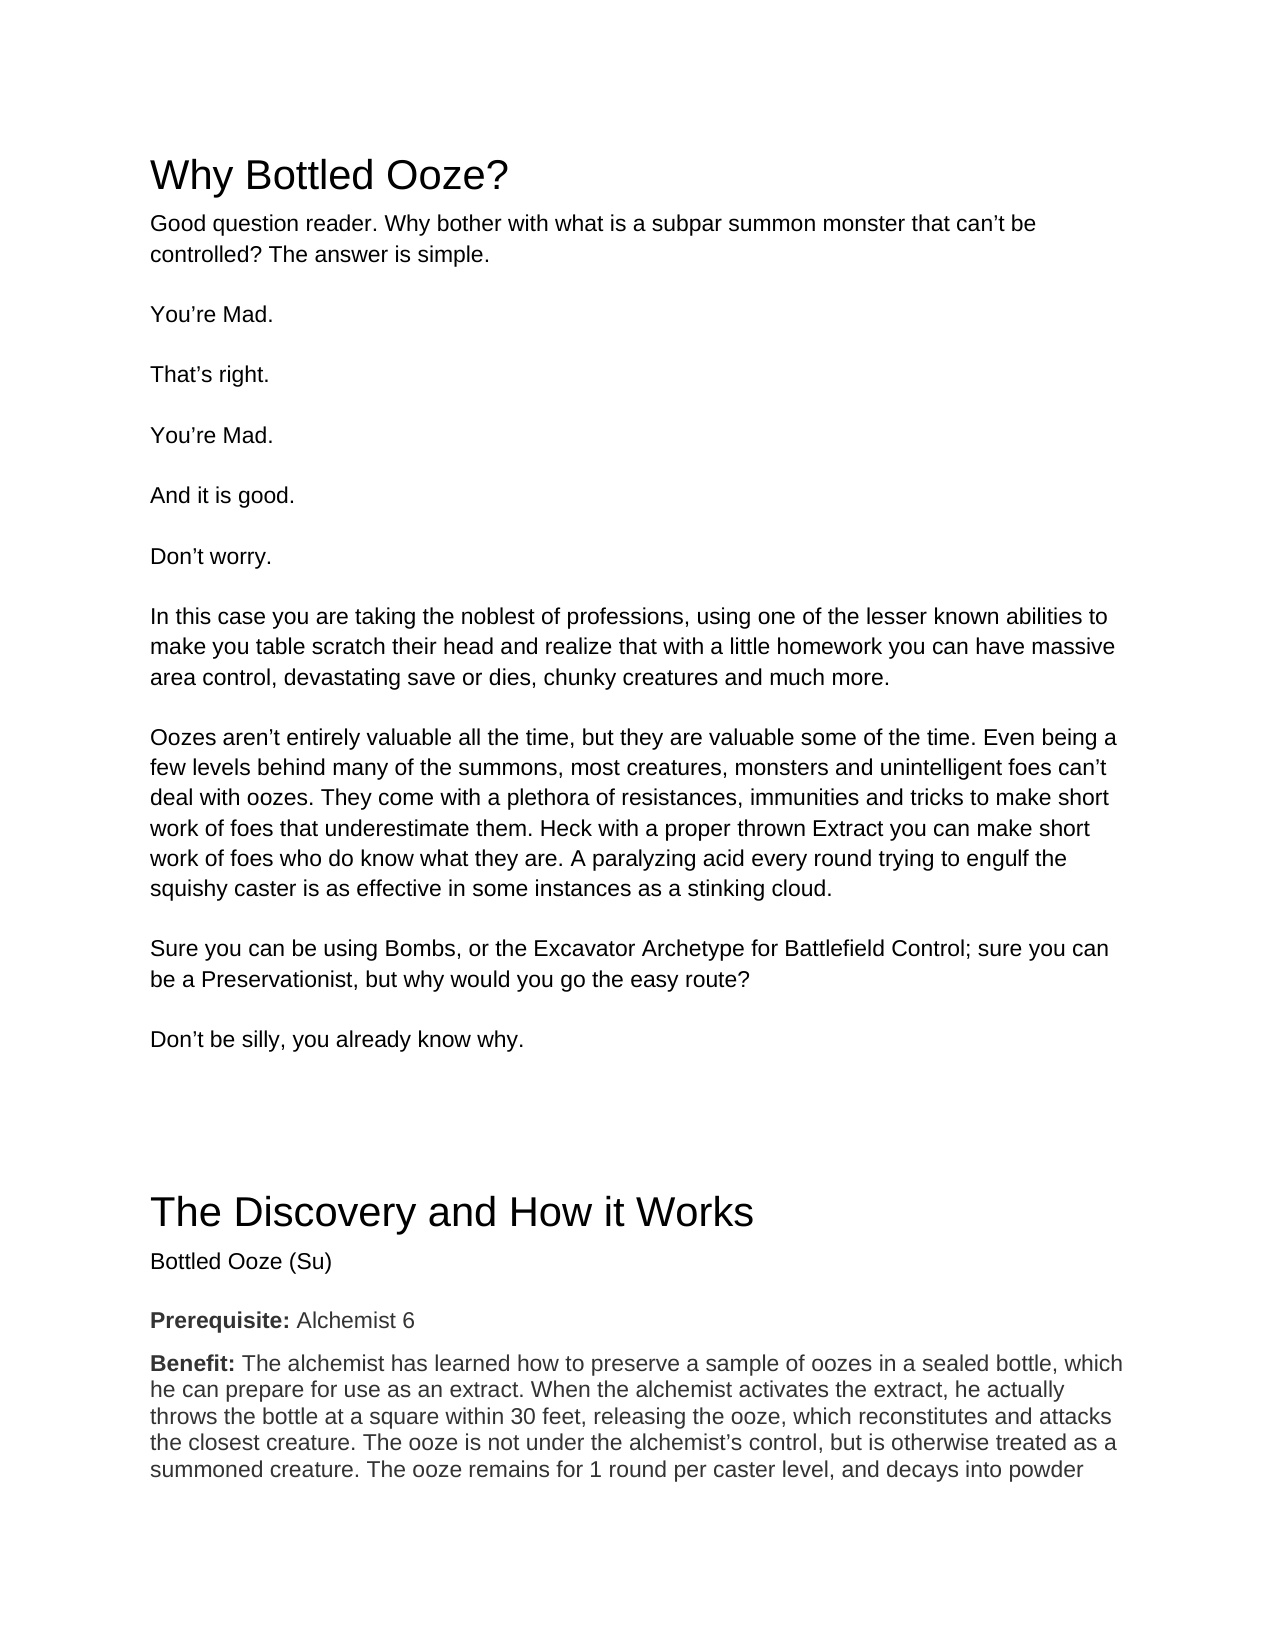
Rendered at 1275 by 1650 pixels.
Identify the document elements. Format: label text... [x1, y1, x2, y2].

text You’re Mad. [150, 422, 1125, 448]
text You’re Mad. [150, 301, 1125, 327]
text And it is good. [150, 482, 1125, 509]
text Good question reader. Why bother with what is a subpar summon monster that can’t be controlled? The answer is simple. [150, 210, 1125, 267]
subtitle Why Bottled Ooze? [150, 150, 1125, 198]
text Don’t be silly, you already know why. [150, 1026, 1125, 1052]
subtitle The Discovery and How it Works [150, 1187, 1125, 1235]
text Benefit: The alchemist has learned how to preserve a sample of oozes in a sealed bottle, which he can prepare for use as an extract. When the alchemist activates the extract, he actually throws the bottle at a square within 30 feet, releasing the ooze, which reconstitutes and attacks the closest creature. The ooze is not under the alchemist’s control, but is otherwise treated as a summoned creature. The ooze remains for 1 round per caster level, and decays into powder [150, 1350, 1125, 1482]
text In this case you are taking the noblest of professions, using one of the lesser known abilities to make you table scratch their head and realize that with a little homework you can have massive area control, devastating save or dies, chunky creatures and much more. [150, 603, 1125, 690]
text Prerequisite: Alchemist 6 [150, 1307, 1125, 1333]
text Don’t worry. [150, 543, 1125, 569]
text Oozes aren’t entirely valuable all the time, but they are valuable some of the time. Even being a few levels behind many of the summons, most creatures, monsters and unintelligent foes can’t deal with oozes. They come with a plethora of resistances, immunities and tricks to make short work of foes that underestimate them. Heck with a proper thrown Extract you can make short work of foes who do know what they are. A paralyzing acid every round trying to engulf the squishy caster is as effective in some instances as a stinking cloud. [150, 724, 1125, 901]
text That’s right. [150, 361, 1125, 388]
text Bottled Ooze (Su) [146, 1244, 1129, 1274]
text Sure you can be using Bombs, or the Excavator Archetype for Battlefield Control; sure you can be a Preservationist, but why would you go the easy route? [150, 935, 1125, 992]
